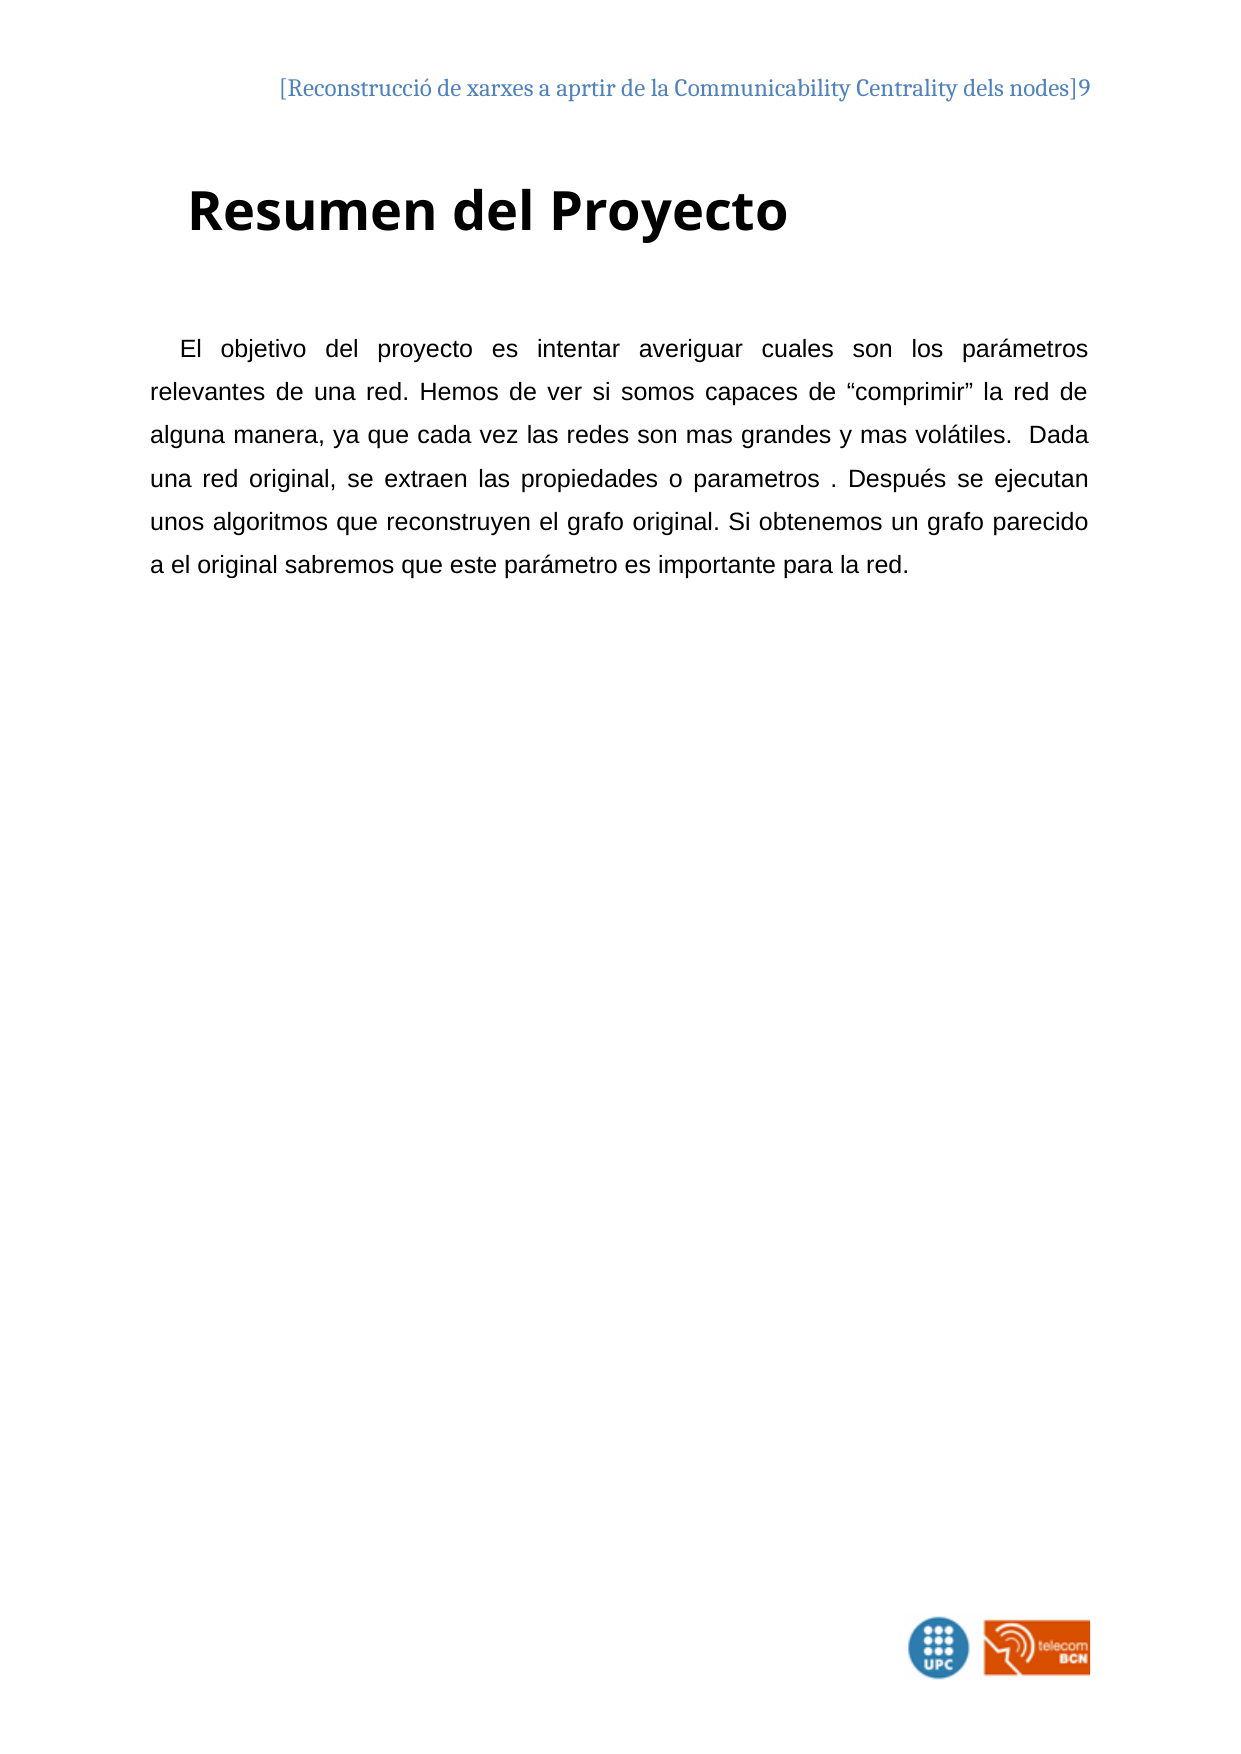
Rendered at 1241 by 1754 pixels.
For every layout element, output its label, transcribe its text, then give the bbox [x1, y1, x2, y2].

text El objetivo del proyecto es intentar averiguar cuales son los parámetros relevantes de una red. Hemos de ver si somos capaces de “comprimir” la red de alguna manera, ya que cada vez las redes son mas grandes y mas volátiles. Dada una red original, se extraen las propiedades o parametros . Después se ejecutan unos algoritmos que reconstruyen el grafo original. Si obtenemos un grafo parecido a el original sabremos que este parámetro es importante para la red. [150, 334, 1090, 578]
subtitle Resumen del Proyecto [187, 173, 1090, 247]
picture [904, 1614, 1091, 1681]
